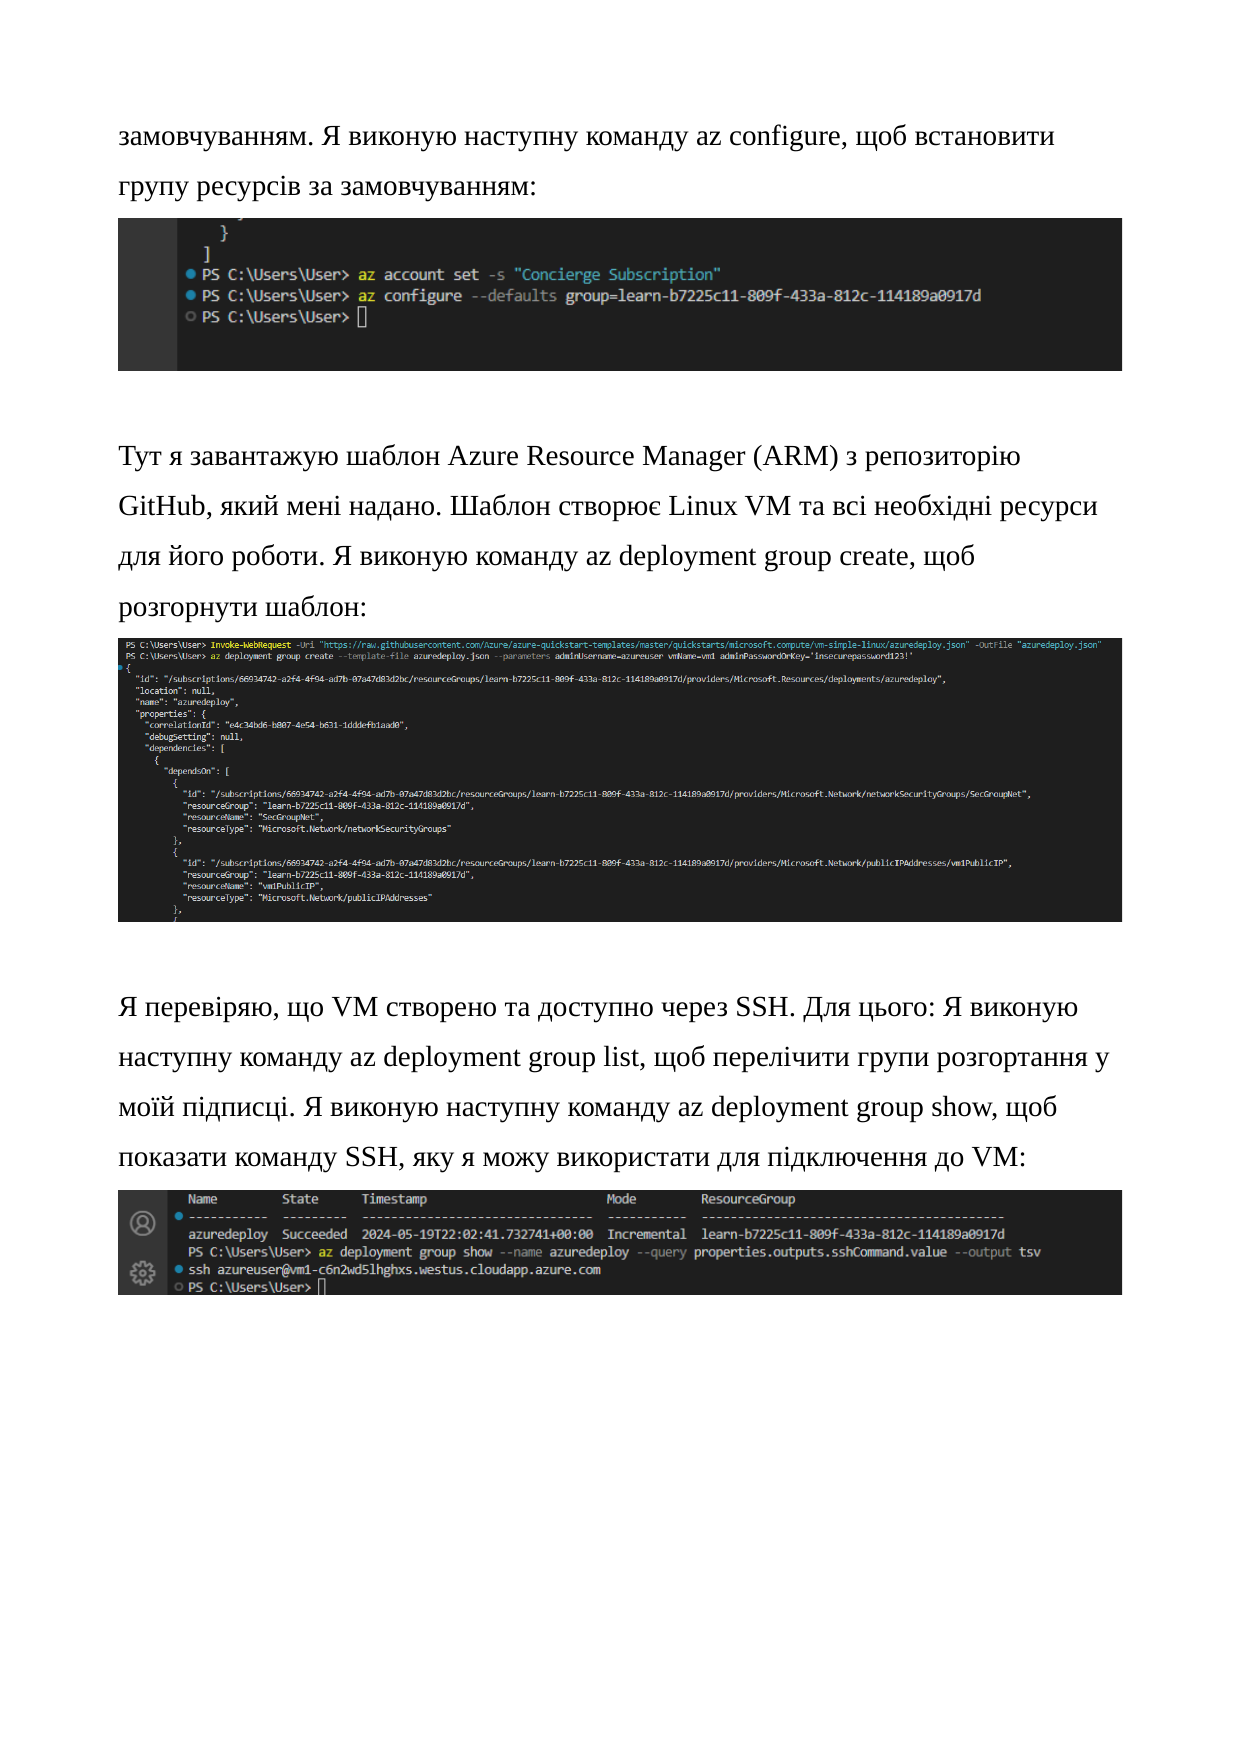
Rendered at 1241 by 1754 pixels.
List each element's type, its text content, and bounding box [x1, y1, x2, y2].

picture [118, 1190, 1123, 1295]
text Я перевіряю, що VM створено та доступно через SSH. Для цього: Я виконую наступну команду az deployment group list, щоб перелічити групи розгортання у моїй підписці. Я виконую наступну команду az deployment group show, щоб показати команду SSH, яку я можу використати для підключення до VM: [118, 989, 1122, 1173]
picture [118, 218, 1123, 371]
picture [118, 638, 1123, 922]
text замовчуванням. Я виконую наступну команду az configure, щоб встановити групу ресурсів за замовчуванням: [118, 118, 1122, 202]
text Тут я завантажую шаблон Azure Resource Manager (ARM) з репозиторію GitHub, який мені надано. Шаблон створює Linux VM та всі необхідні ресурси для його роботи. Я виконую команду az deployment group create, щоб розгорнути шаблон: [118, 438, 1122, 622]
